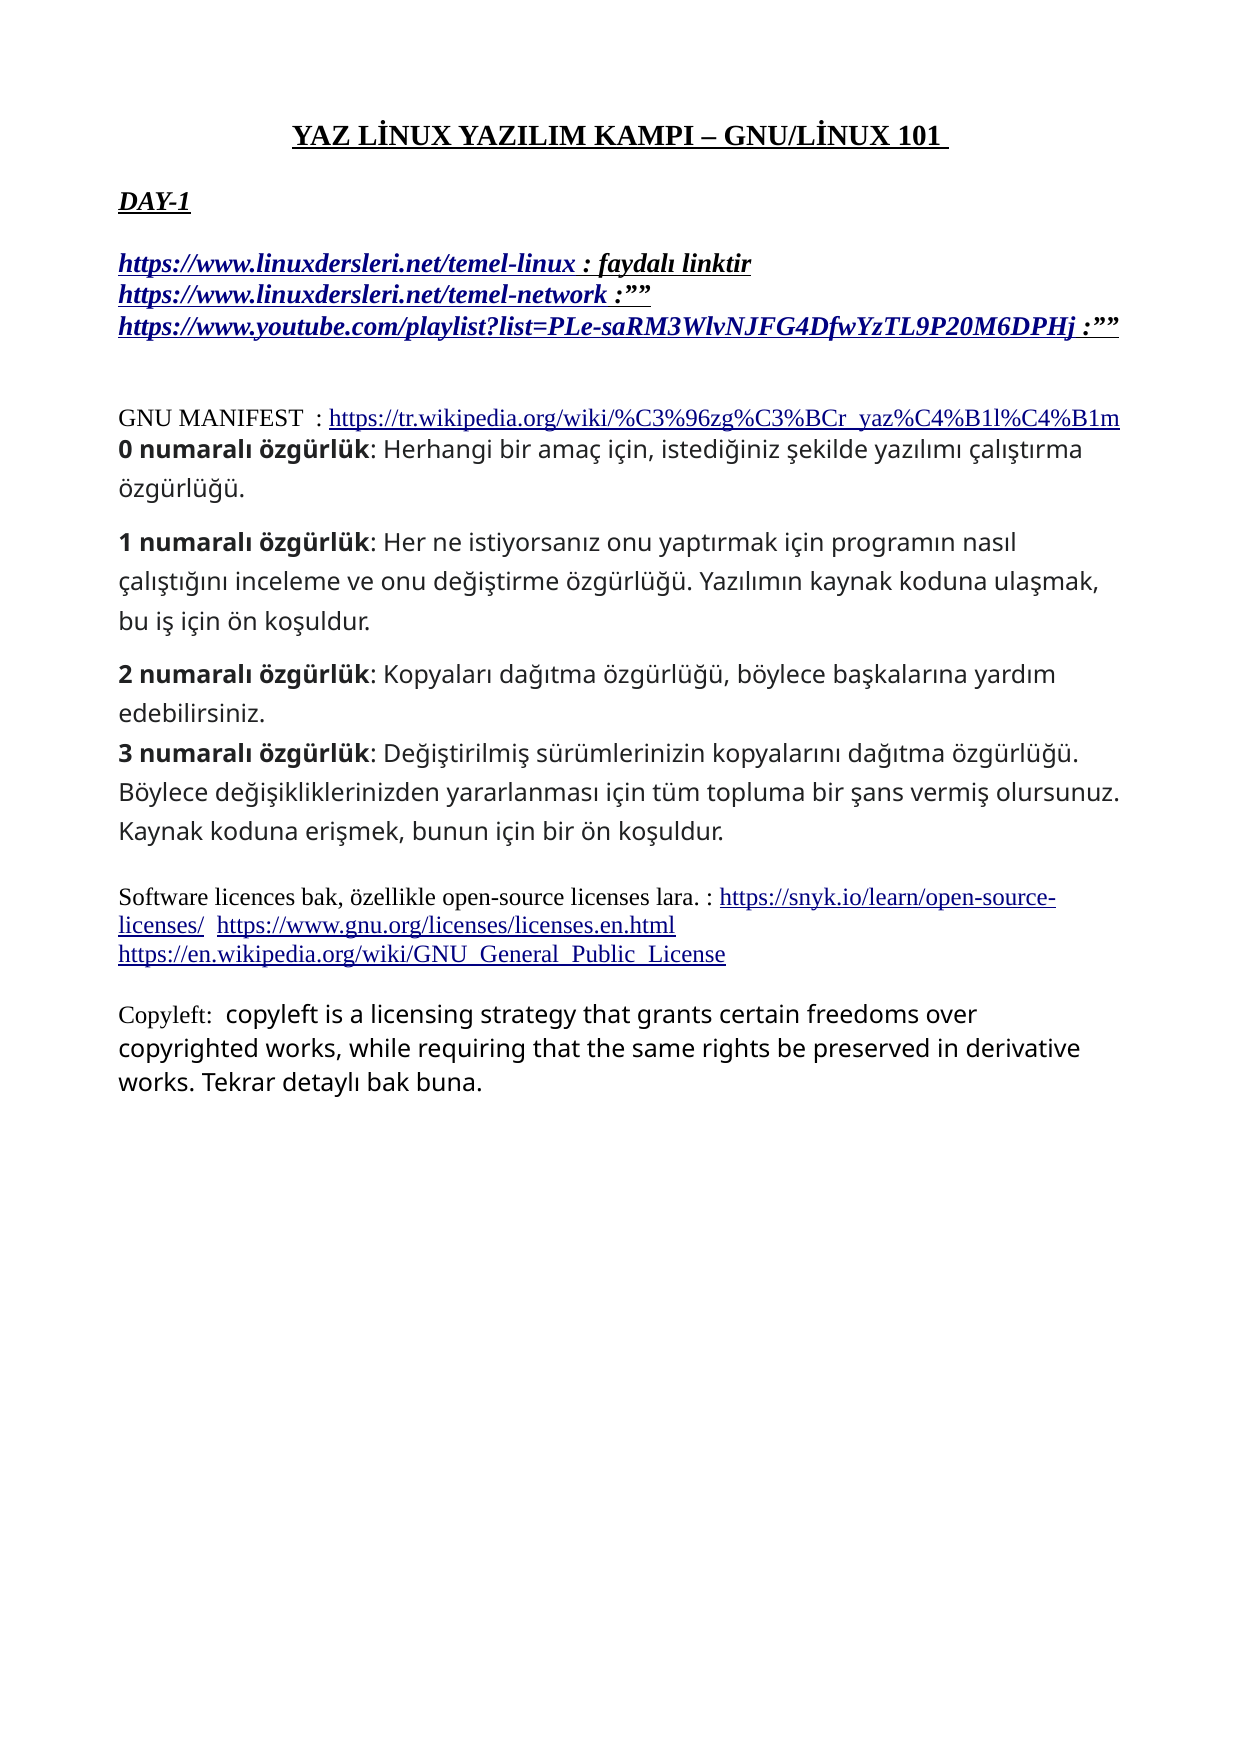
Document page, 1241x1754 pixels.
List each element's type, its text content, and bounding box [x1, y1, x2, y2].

text https://www.linuxdersleri.net/temel-network :”” [118, 279, 1122, 310]
text https://www.youtube.com/playlist?list=PLe-saRM3WlvNJFG4DfwYzTL9P20M6DPHj :”” [118, 310, 1122, 341]
text 0 numaralı özgürlük: Herhangi bir amaç için, istediğiniz şekilde yazılımı çalıştırma özgürlüğü. [118, 432, 1122, 505]
list 3 numaralı özgürlük: Değiştirilmiş sürümlerinizin kopyalarını dağıtma özgürlüğü. Böylece değişikliklerinizden yararlanması için tüm topluma bir şans vermiş olursunuz. Kaynak koduna erişmek, bunun için bir ön koşuldur. [118, 735, 1122, 848]
text YAZ LİNUX YAZILIM KAMPI – GNU/LİNUX 101 [118, 118, 1122, 152]
text https://www.linuxdersleri.net/temel-linux : faydalı linktir [118, 247, 1122, 279]
text 1 numaralı özgürlük: Her ne istiyorsanız onu yaptırmak için programın nasıl çalıştığını inceleme ve onu değiştirme özgürlüğü. Yazılımın kaynak koduna ulaşmak, bu iş için ön koşuldur. [118, 525, 1122, 637]
list 2 numaralı özgürlük: Kopyaları dağıtma özgürlüğü, böylece başkalarına yardım edebilirsiniz. [118, 657, 1122, 730]
text DAY-1 [118, 185, 1122, 216]
text GNU MANIFEST : https://tr.wikipedia.org/wiki/%C3%96zg%C3%BCr_yaz%C4%B1l%C4%B1m [118, 403, 1122, 432]
text Software licences bak, özellikle open-source licenses lara. : https://snyk.io/learn/open-source-licenses/ https://www.gnu.org/licenses/licenses.en.html https://en.wikipedia.org/wiki/GNU_General_Public_License [118, 882, 1122, 968]
text Copyleft: copyleft is a licensing strategy that grants certain freedoms over copyrighted works, while requiring that the same rights be preserved in derivative works. Tekrar detaylı bak buna. [118, 997, 1122, 1099]
